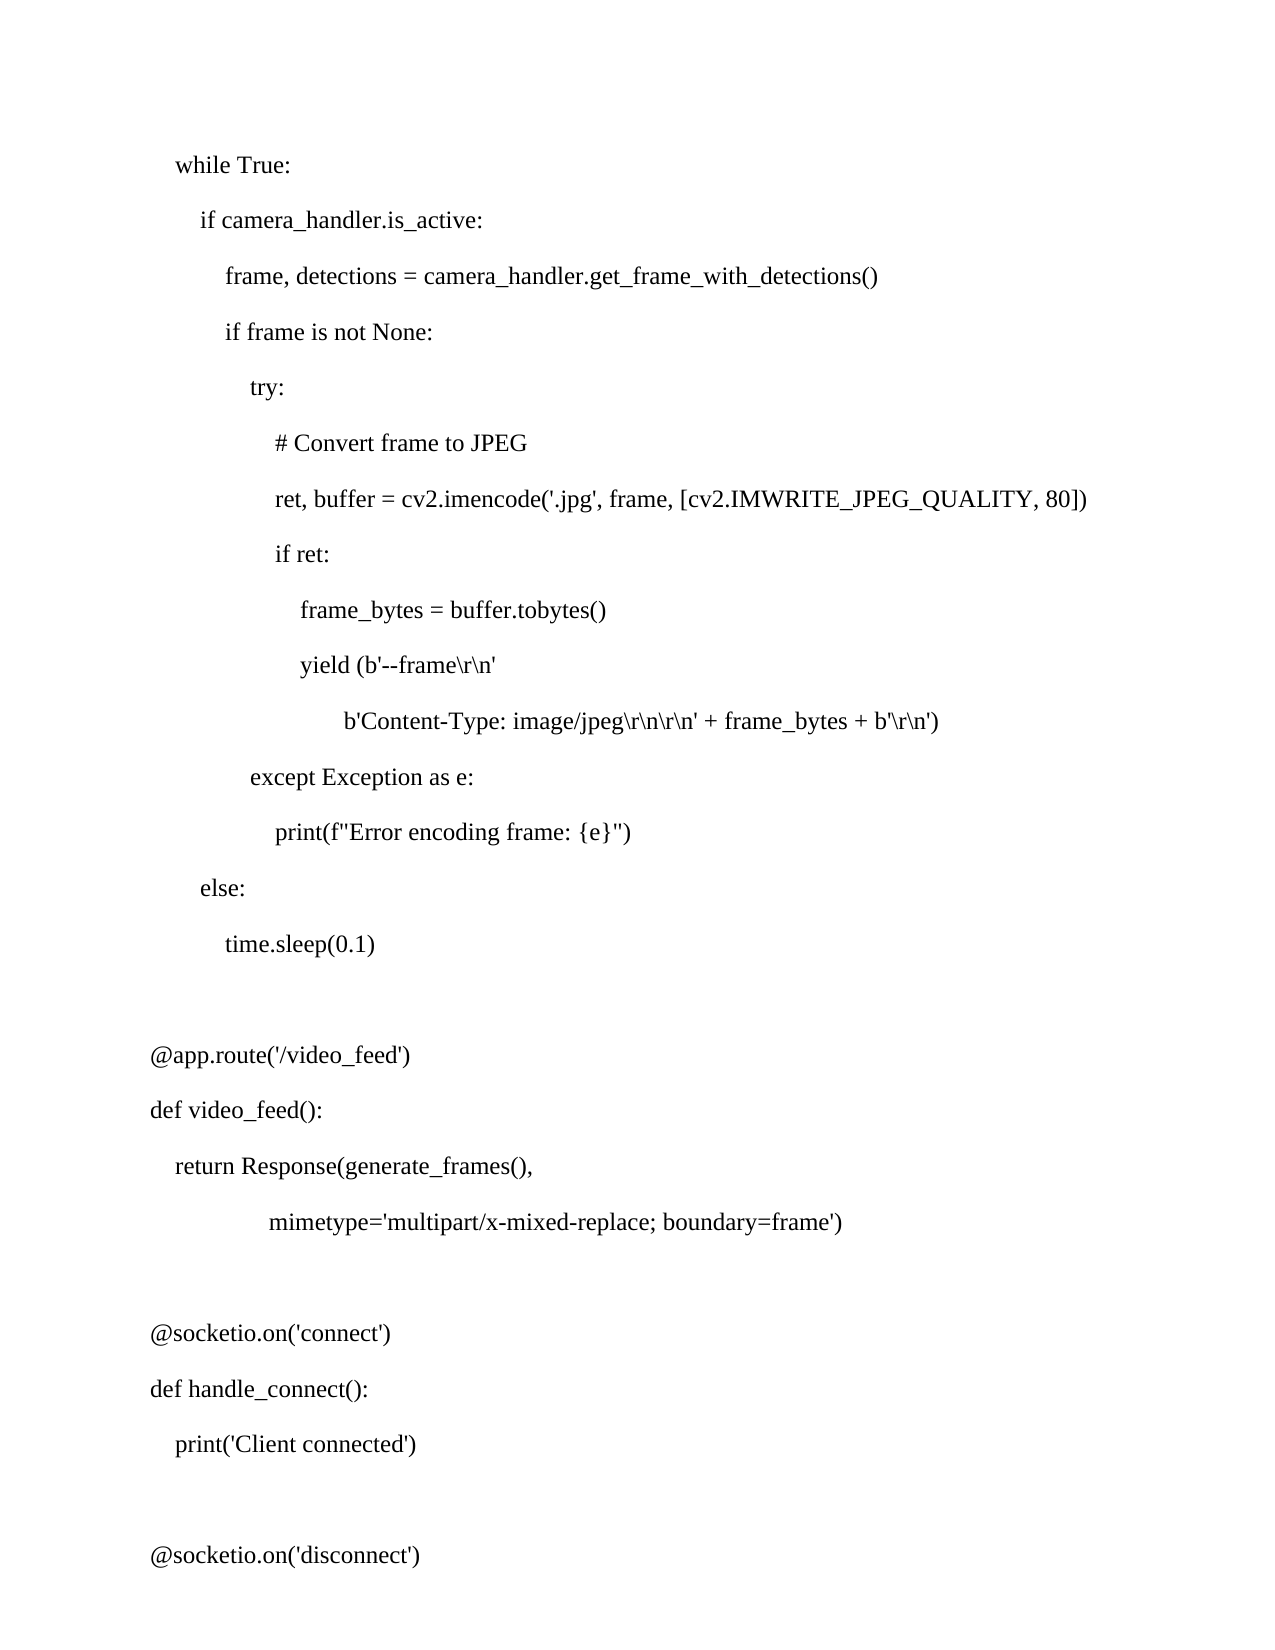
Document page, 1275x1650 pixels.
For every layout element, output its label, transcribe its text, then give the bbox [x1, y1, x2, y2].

text except Exception as e: [150, 762, 1125, 791]
text b'Content-Type: image/jpeg\r\n\r\n' + frame_bytes + b'\r\n') [150, 706, 1125, 735]
text return Response(generate_frames(), [150, 1151, 1125, 1180]
text mimetype='multipart/x-mixed-replace; boundary=frame') [150, 1207, 1125, 1236]
text if frame is not None: [150, 317, 1125, 346]
text if camera_handler.is_active: [150, 206, 1125, 234]
text @socketio.on('connect') [150, 1318, 1125, 1347]
text frame_bytes = buffer.tobytes() [150, 595, 1125, 624]
text @socketio.on('disconnect') [150, 1541, 1125, 1569]
text if ret: [150, 539, 1125, 568]
text else: [150, 873, 1125, 902]
text while True: [150, 150, 1125, 179]
text # Convert frame to JPEG [150, 428, 1125, 457]
text def video_feed(): [150, 1096, 1125, 1124]
text time.sleep(0.1) [150, 929, 1125, 957]
text ret, buffer = cv2.imencode('.jpg', frame, [cv2.IMWRITE_JPEG_QUALITY, 80]) [150, 484, 1125, 512]
text @app.route('/video_feed') [150, 1040, 1125, 1069]
text frame, detections = camera_handler.get_frame_with_detections() [150, 261, 1125, 290]
text try: [150, 372, 1125, 401]
text print('Client connected') [150, 1429, 1125, 1458]
text def handle_connect(): [150, 1374, 1125, 1402]
text print(f"Error encoding frame: {e}") [150, 817, 1125, 846]
text yield (b'--frame\r\n' [150, 651, 1125, 679]
